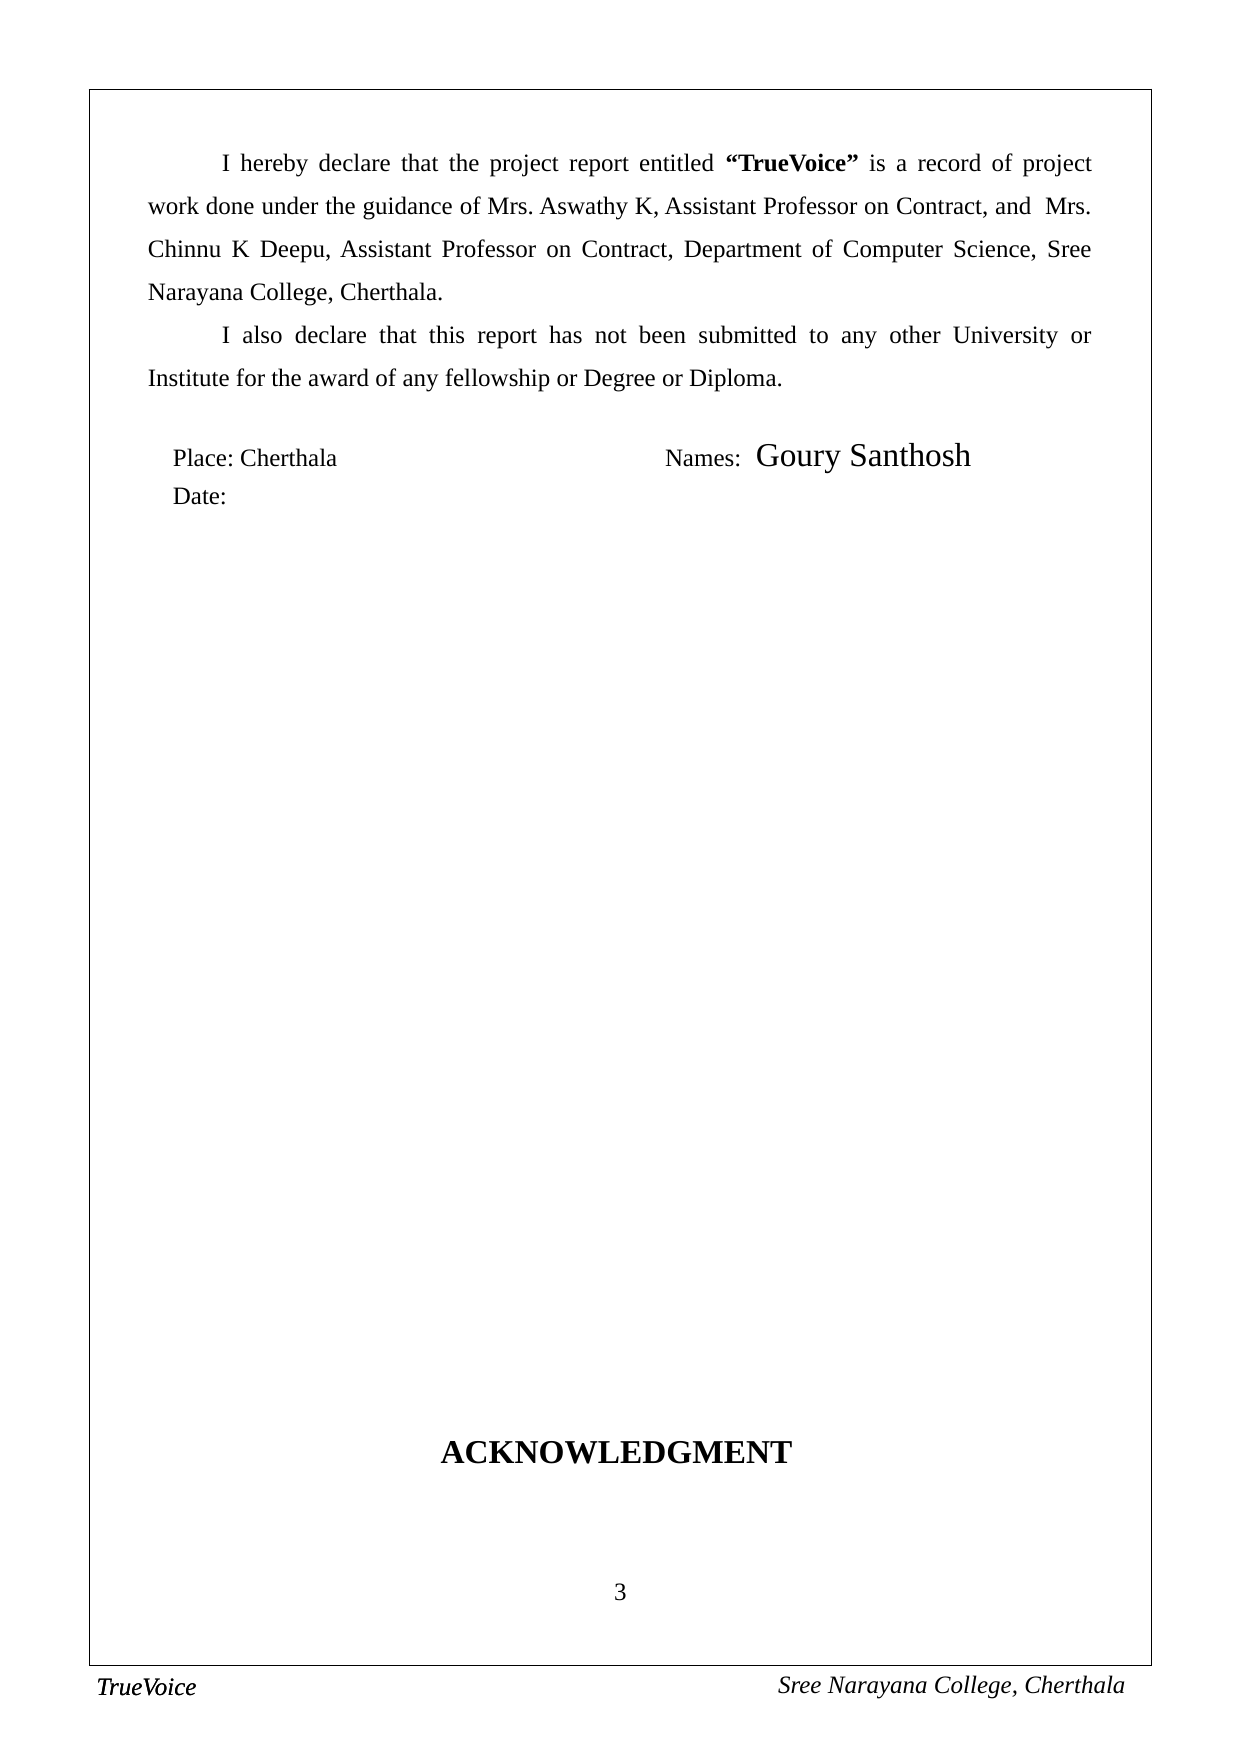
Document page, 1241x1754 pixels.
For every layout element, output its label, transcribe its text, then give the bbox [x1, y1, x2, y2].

text I hereby declare that the project report entitled “TrueVoice” is a record of project work done under the guidance of Mrs. Aswathy K, Assistant Professor on Contract, and Mrs. Chinnu K Deepu, Assistant Professor on Contract, Department of Computer Science, Sree Narayana College, Cherthala. [148, 148, 1092, 306]
text ACKNOWLEDGMENT [148, 1432, 1092, 1470]
text Date: [148, 473, 1092, 512]
text Place: Cherthala Names: Goury Santhosh [148, 435, 1092, 473]
text I also declare that this report has not been submitted to any other University or Institute for the award of any fellowship or Degree or Diploma. [148, 320, 1092, 392]
